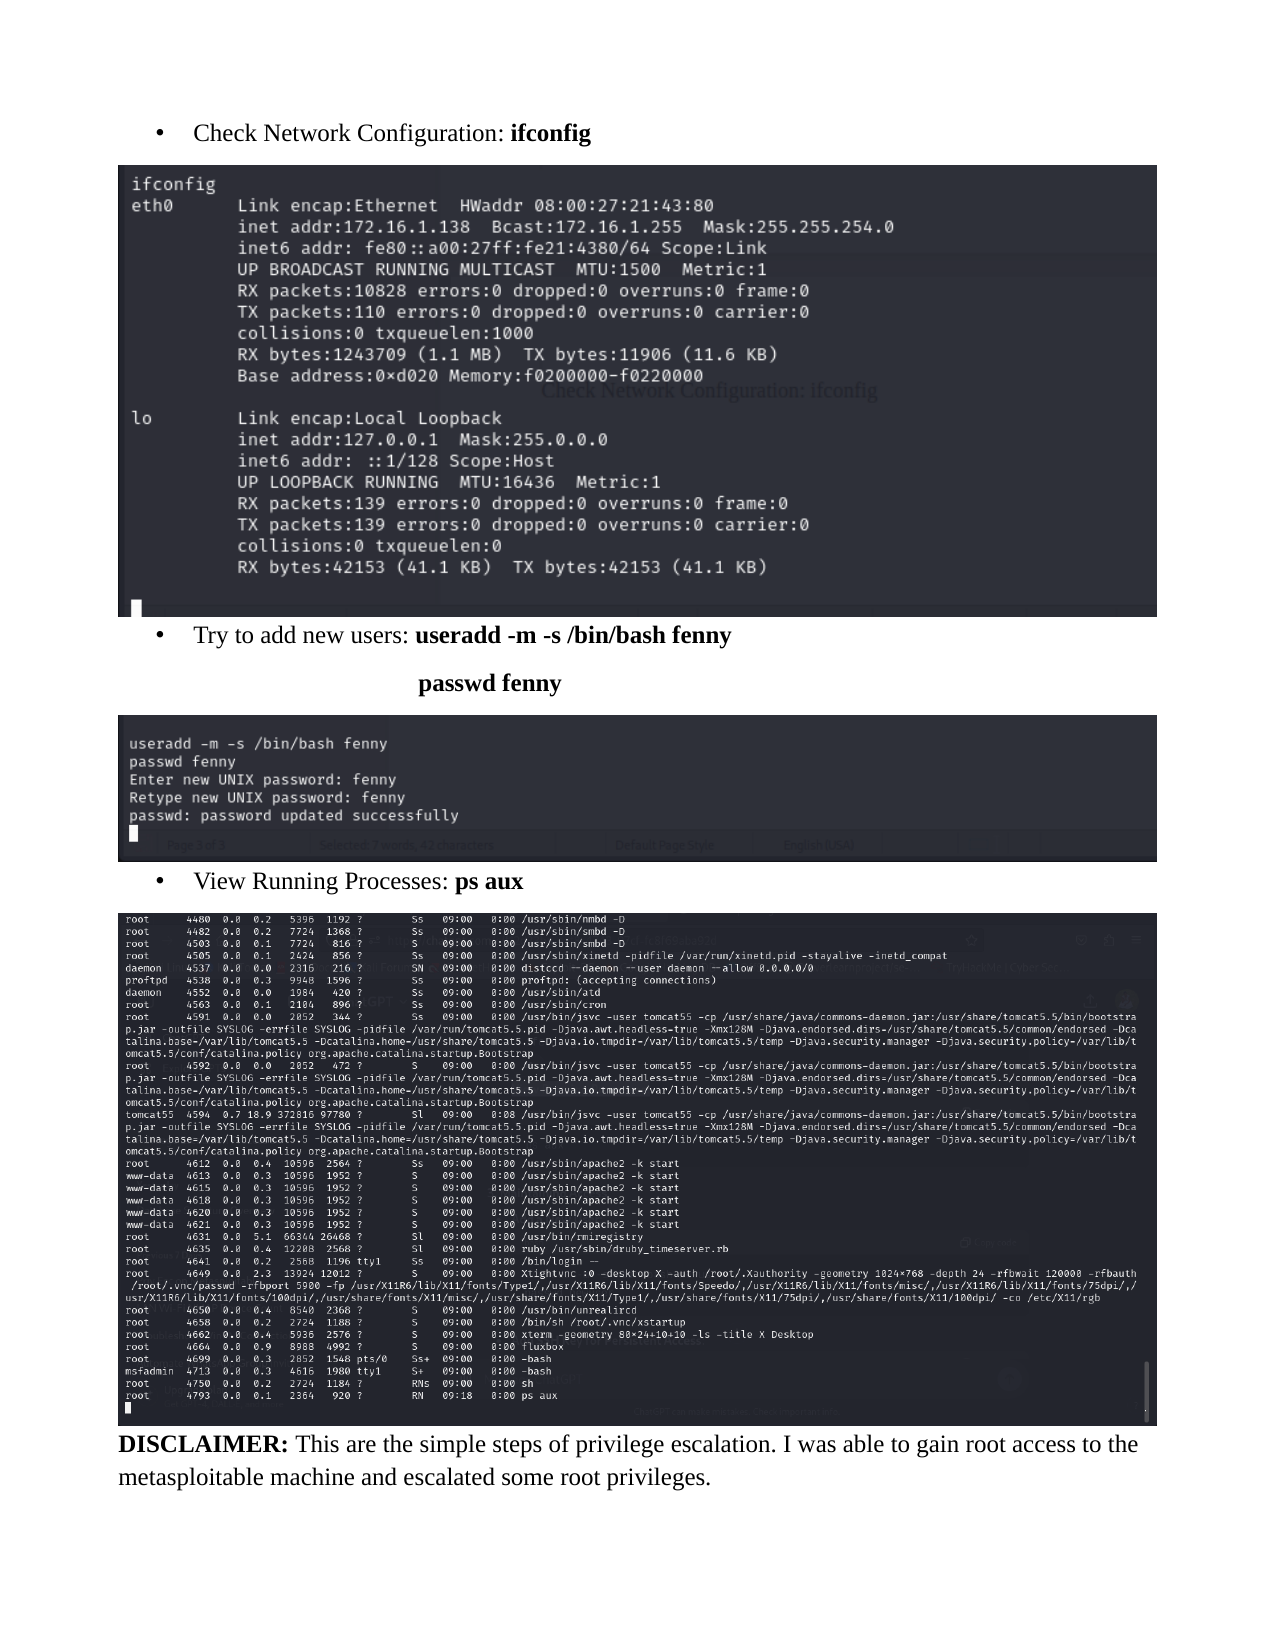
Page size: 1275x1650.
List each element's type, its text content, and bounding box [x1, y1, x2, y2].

picture [118, 715, 1157, 862]
picture [118, 165, 1157, 617]
list Try to add new users: useradd -m -s /bin/bash fenny [156, 617, 1157, 649]
list View Running Processes: ps aux [156, 862, 1157, 894]
picture [118, 913, 1157, 1426]
text DISCLAIMER: This are the simple steps of privilege escalation. I was able to gain root access to the metasploitable machine and escalated some root privileges. [118, 1426, 1157, 1491]
text passwd fenny [118, 668, 1157, 697]
list Check Network Configuration: ifconfig [156, 118, 1157, 147]
